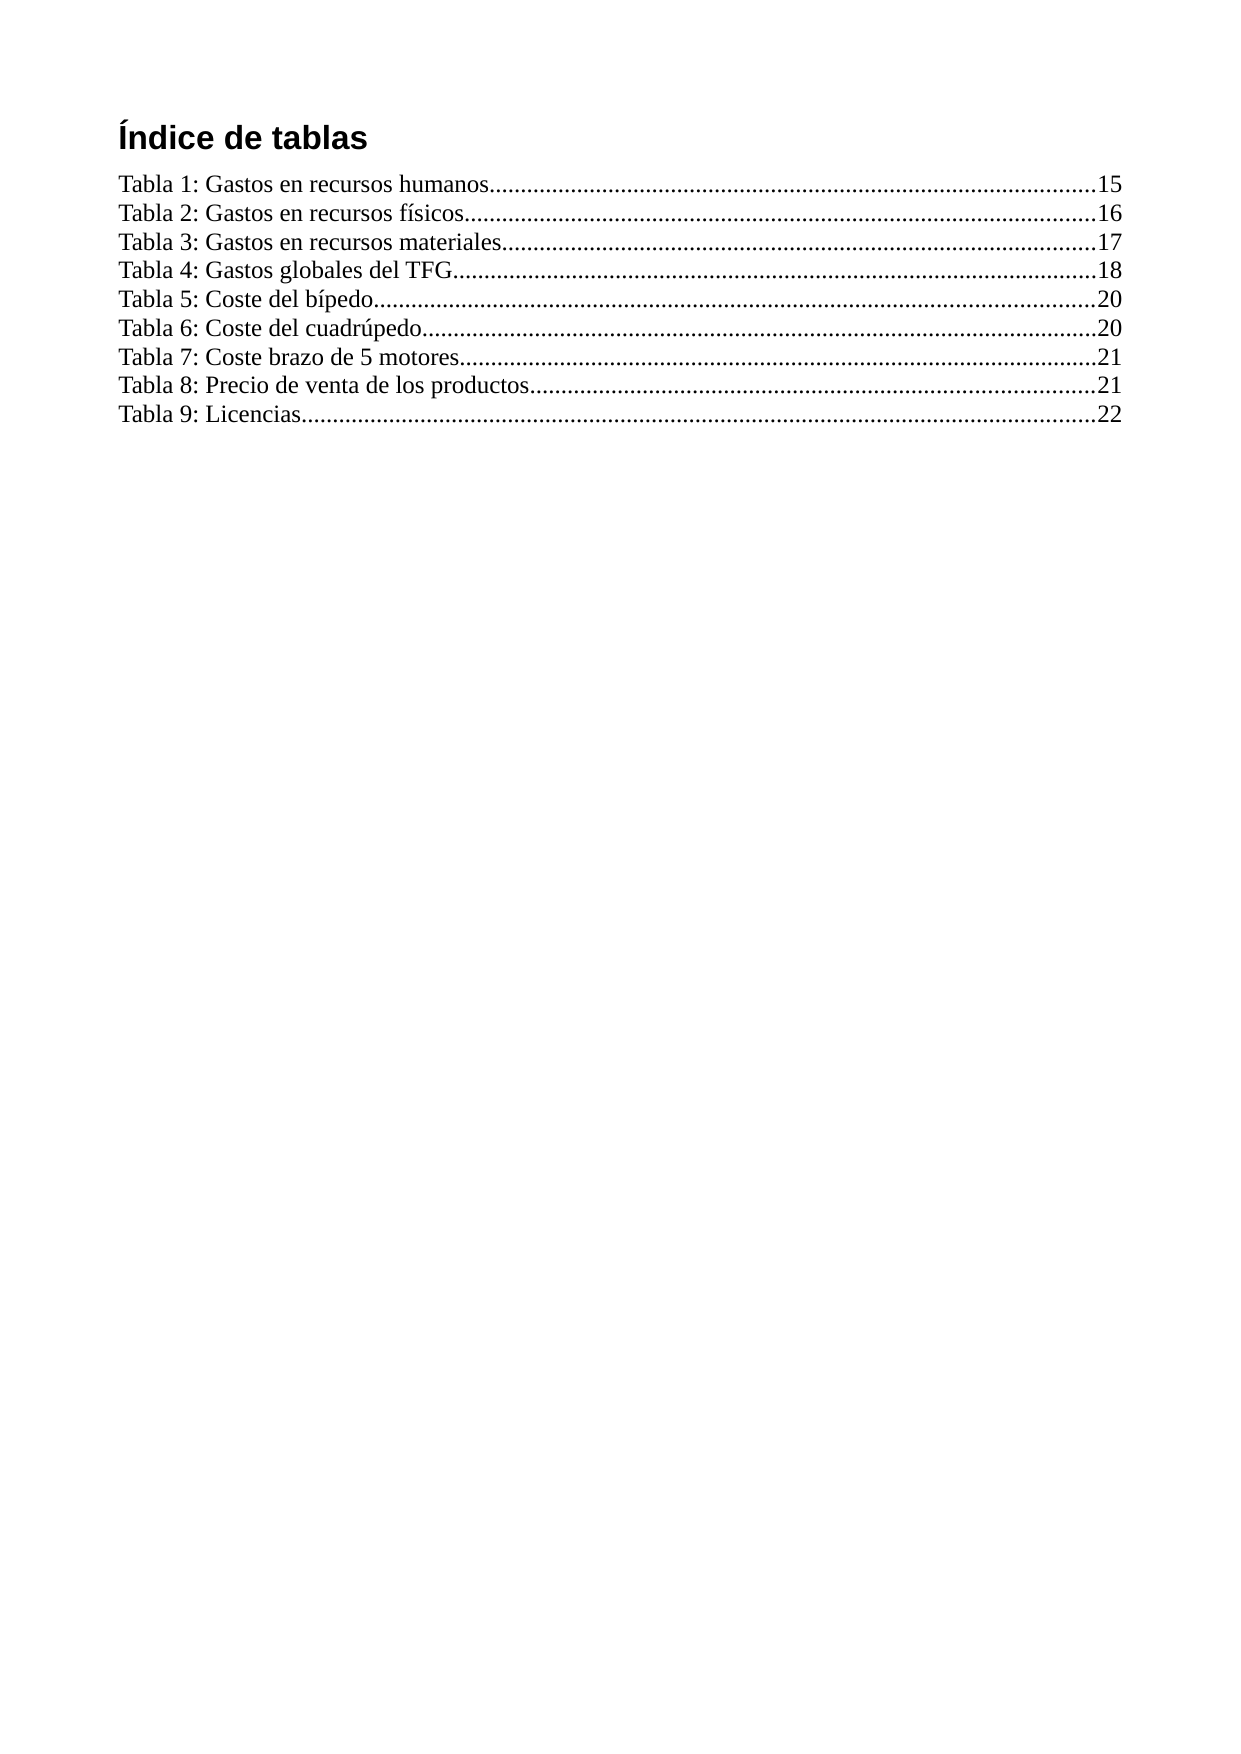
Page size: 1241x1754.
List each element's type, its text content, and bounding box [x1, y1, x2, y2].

text Tabla 5: Coste del bípedo 20 [118, 284, 1122, 313]
text Tabla 9: Licencias 22 [118, 399, 1122, 428]
text Tabla 8: Precio de venta de los productos 21 [118, 370, 1122, 399]
text Tabla 4: Gastos globales del TFG 18 [118, 255, 1122, 284]
text Tabla 2: Gastos en recursos físicos 16 [118, 198, 1122, 227]
text Tabla 6: Coste del cuadrúpedo 20 [118, 313, 1122, 342]
text Tabla 3: Gastos en recursos materiales 17 [118, 227, 1122, 255]
text Tabla 1: Gastos en recursos humanos 15 [118, 169, 1122, 198]
subtitle Índice de tablas [118, 118, 1122, 157]
text Tabla 7: Coste brazo de 5 motores 21 [118, 342, 1122, 370]
